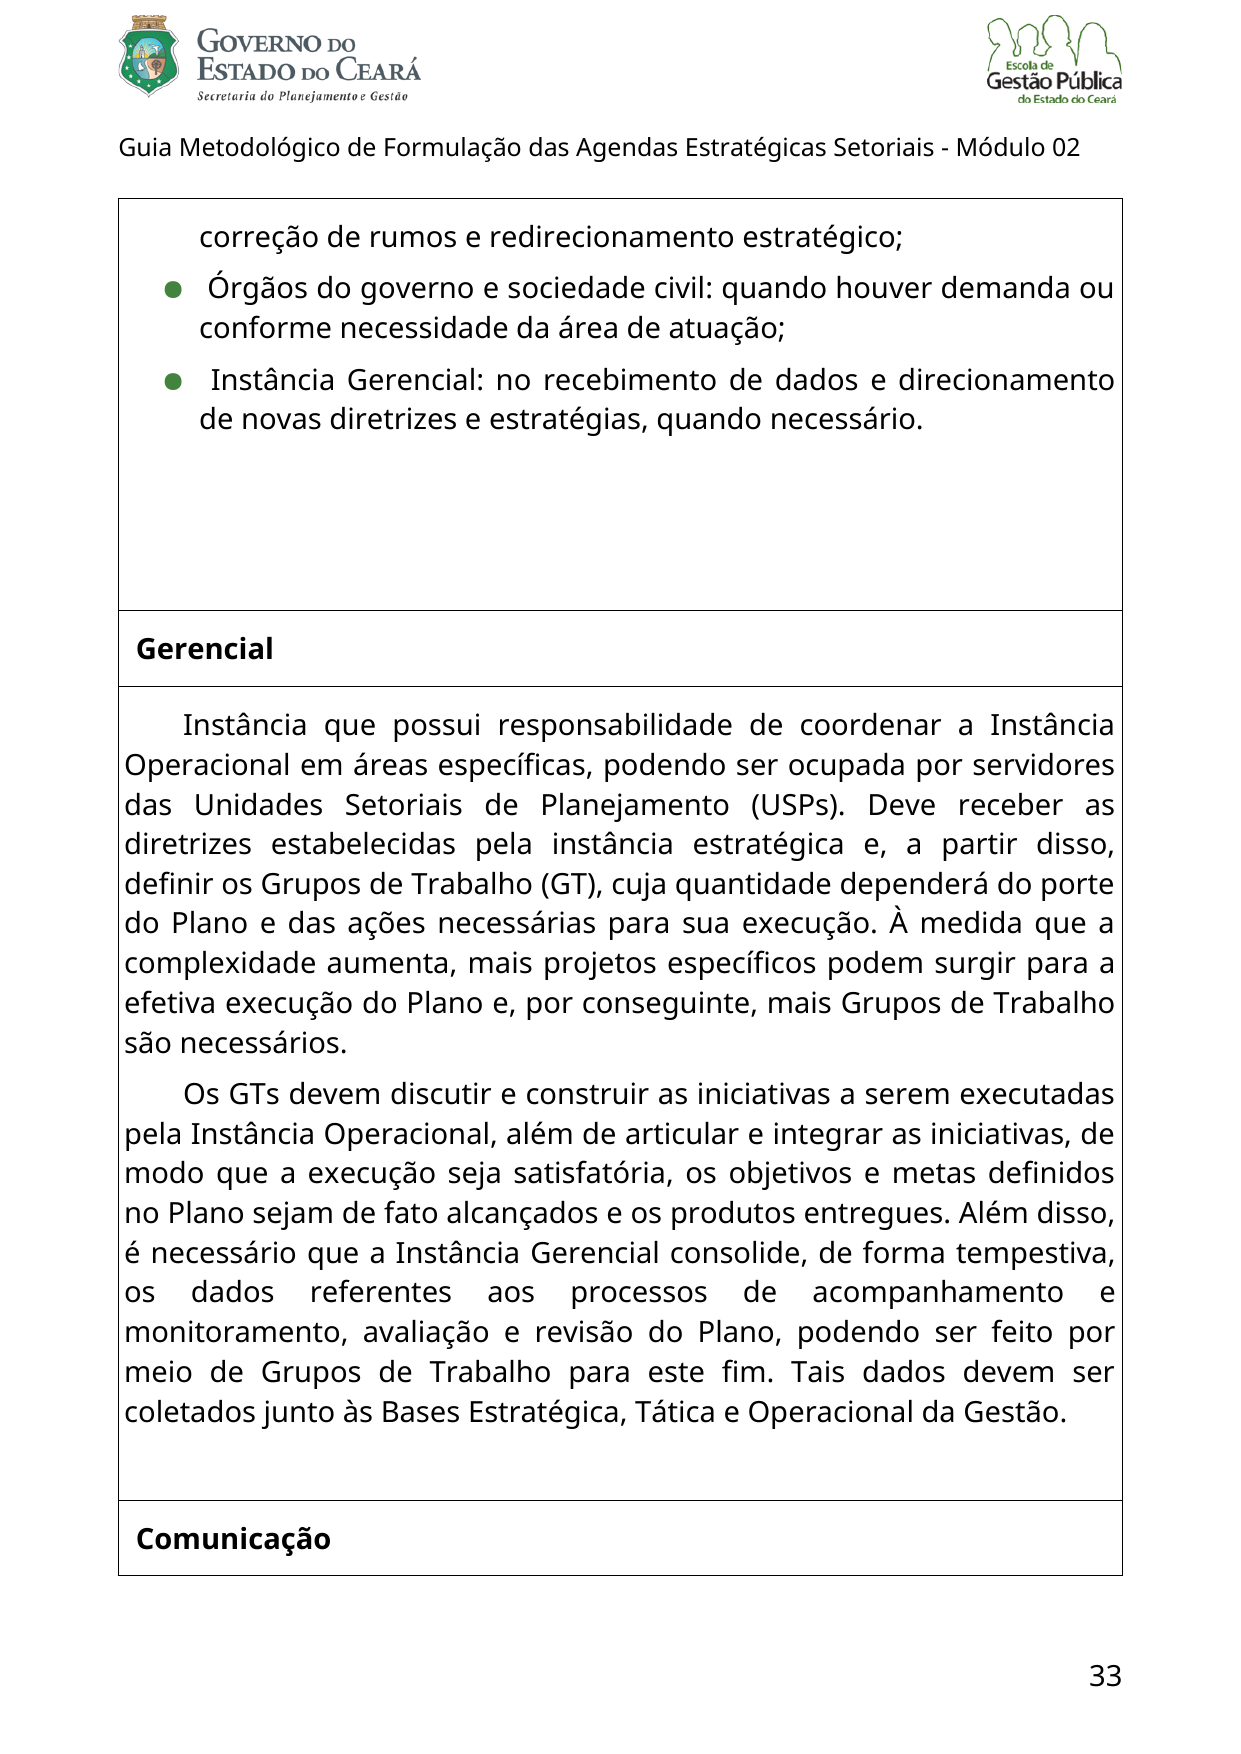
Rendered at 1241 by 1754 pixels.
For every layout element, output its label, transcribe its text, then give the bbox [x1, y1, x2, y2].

table_cell correção de rumos e redirecionamento estratégico; Órgãos do governo e sociedade civil: quando houver demanda ou conforme necessidade da área de atuação; Instância Gerencial: no recebimento de dados e direcionamento de novas diretrizes e estratégias, quando necessário. [119, 199, 1122, 610]
picture [118, 15, 1122, 103]
table_cell Instância que possui responsabilidade de coordenar a Instância Operacional em áreas específicas, podendo ser ocupada por servidores das Unidades Setoriais de Planejamento (USPs). Deve receber as diretrizes estabelecidas pela instância estratégica e, a partir disso, definir os Grupos de Trabalho (GT), cuja quantidade dependerá do porte do Plano e das ações necessárias para sua execução. À medida que a complexidade aumenta, mais projetos específicos podem surgir para a efetiva execução do Plano e, por conseguinte, mais Grupos de Trabalho são necessários. Os GTs devem discutir e construir as iniciativas a serem executadas pela Instância Operacional, além de articular e integrar as iniciativas, de modo que a execução seja satisfatória, os objetivos e metas definidos no Plano sejam de fato alcançados e os produtos entregues. Além disso, é necessário que a Instância Gerencial consolide, de forma tempestiva, os dados referentes aos processos de acompanhamento e monitoramento, avaliação e revisão do Plano, podendo ser feito por meio de Grupos de Trabalho para este fim. Tais dados devem ser coletados junto às Bases Estratégica, Tática e Operacional da Gestão. [119, 687, 1122, 1499]
table_cell Gerencial [119, 611, 1122, 686]
table_cell Comunicação [119, 1501, 1122, 1575]
